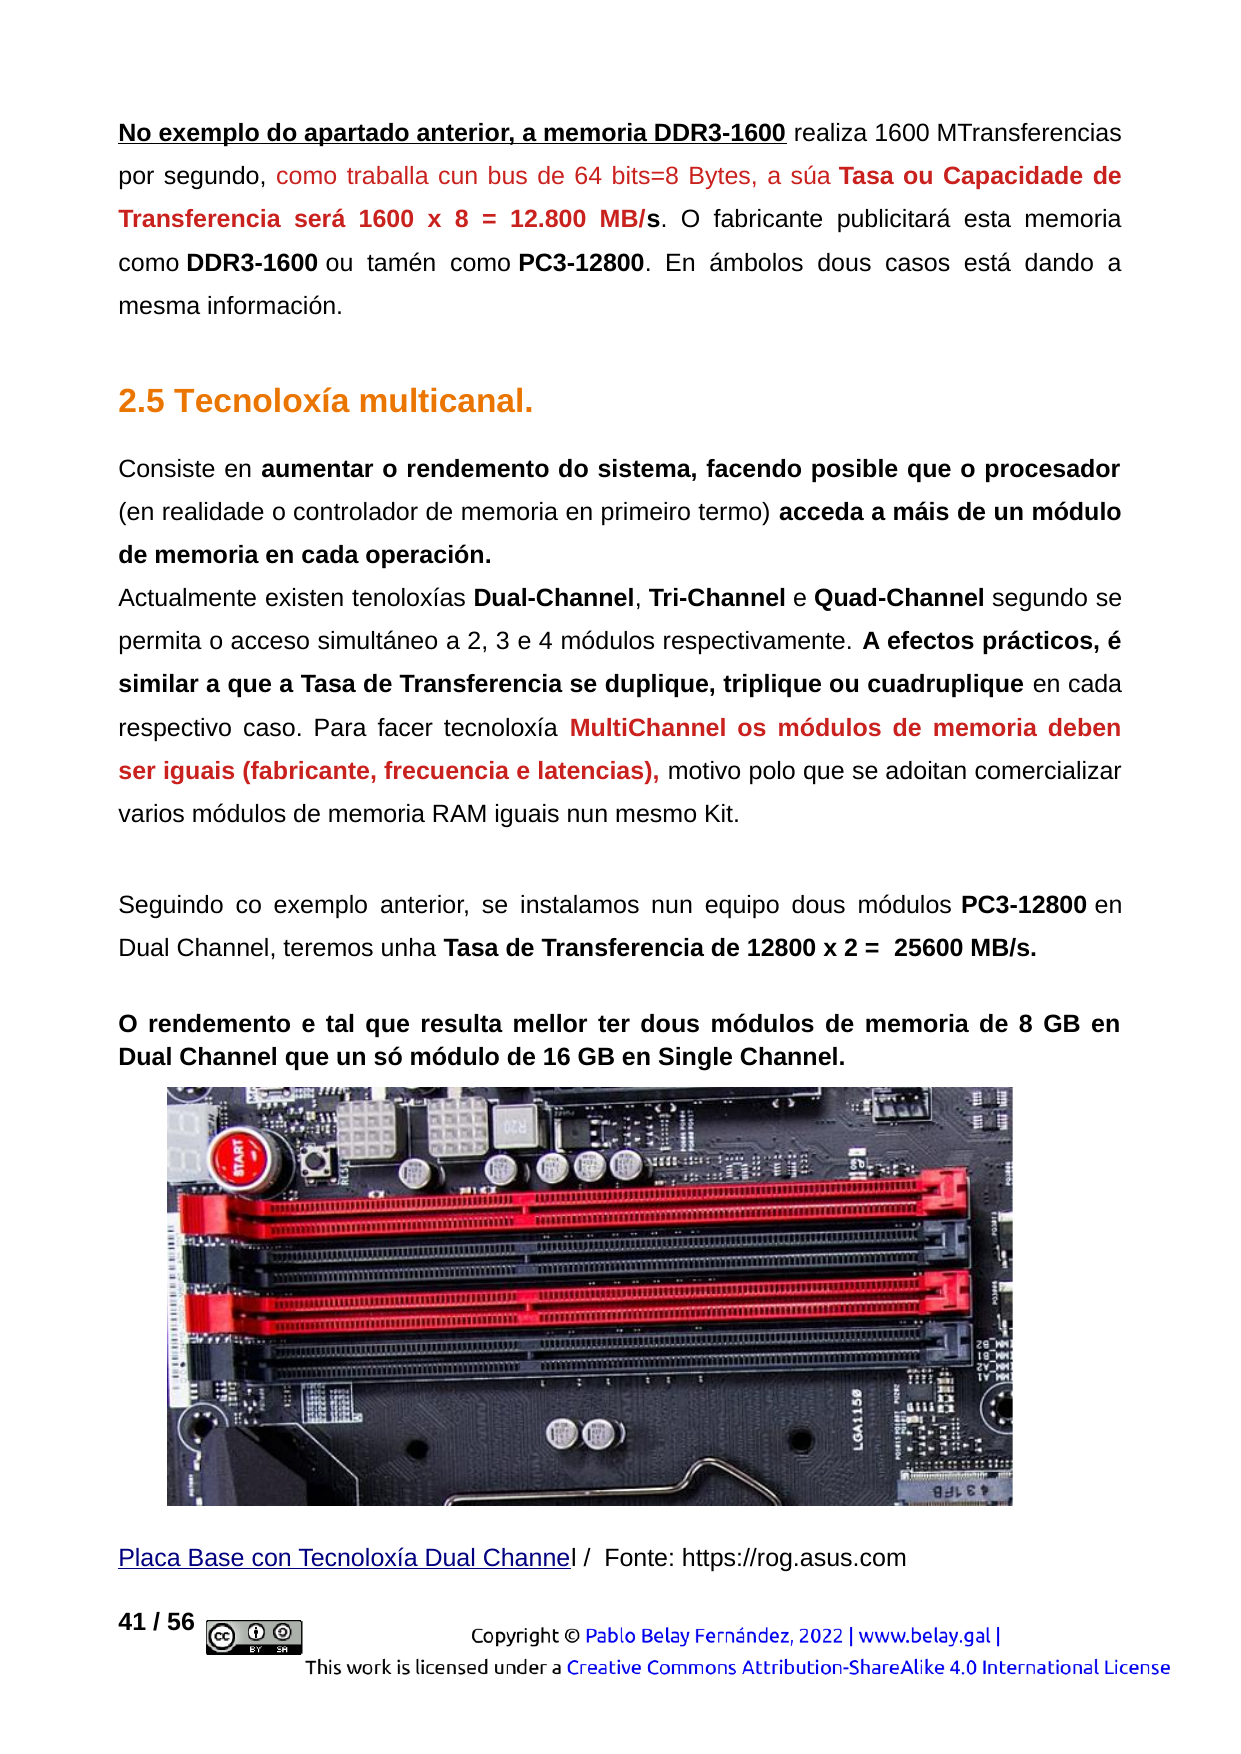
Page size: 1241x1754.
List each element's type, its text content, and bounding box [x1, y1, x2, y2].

text No exemplo do apartado anterior, a memoria DDR3-1600 realiza 1600 MTransferencias por segundo, como traballa cun bus de 64 bits=8 Bytes, a súa Tasa ou Capacidade de Transferencia será 1600 x 8 = 12.800 MB/s. O fabricante publicitará esta memoria como DDR3-1600 ou tamén como PC3-12800. En ámbolos dous casos está dando a mesma información. [118, 118, 1122, 319]
subtitle 2.5 Tecnoloxía multicanal. [118, 381, 1122, 420]
text Actualmente existen tenoloxías Dual-Channel, Tri-Channel e Quad-Channel segundo se permita o acceso simultáneo a 2, 3 e 4 módulos respectivamente. A efectos prácticos, é similar a que a Tasa de Transferencia se duplique, triplique ou cuadruplique en cada respectivo caso. Para facer tecnoloxía MultiChannel os módulos de memoria deben ser iguais (fabricante, frecuencia e latencias), motivo polo que se adoitan comercializar varios módulos de memoria RAM iguais nun mesmo Kit. [118, 583, 1122, 828]
picture [200, 1604, 1205, 1690]
text Seguindo co exemplo anterior, se instalamos nun equipo dous módulos PC3-12800 en Dual Channel, teremos unha Tasa de Transferencia de 12800 x 2 = 25600 MB/s. [118, 889, 1122, 961]
picture [167, 1087, 1013, 1506]
text Placa Base con Tecnoloxía Dual Channel / Fonte: https://rog.asus.com [118, 1543, 1122, 1572]
text O rendemento e tal que resulta mellor ter dous módulos de memoria de 8 GB en Dual Channel que un só módulo de 16 GB en Single Channel. [118, 1009, 1122, 1071]
text Consiste en aumentar o rendemento do sistema, facendo posible que o procesador (en realidade o controlador de memoria en primeiro termo) acceda a máis de un módulo de memoria en cada operación. [118, 454, 1122, 569]
